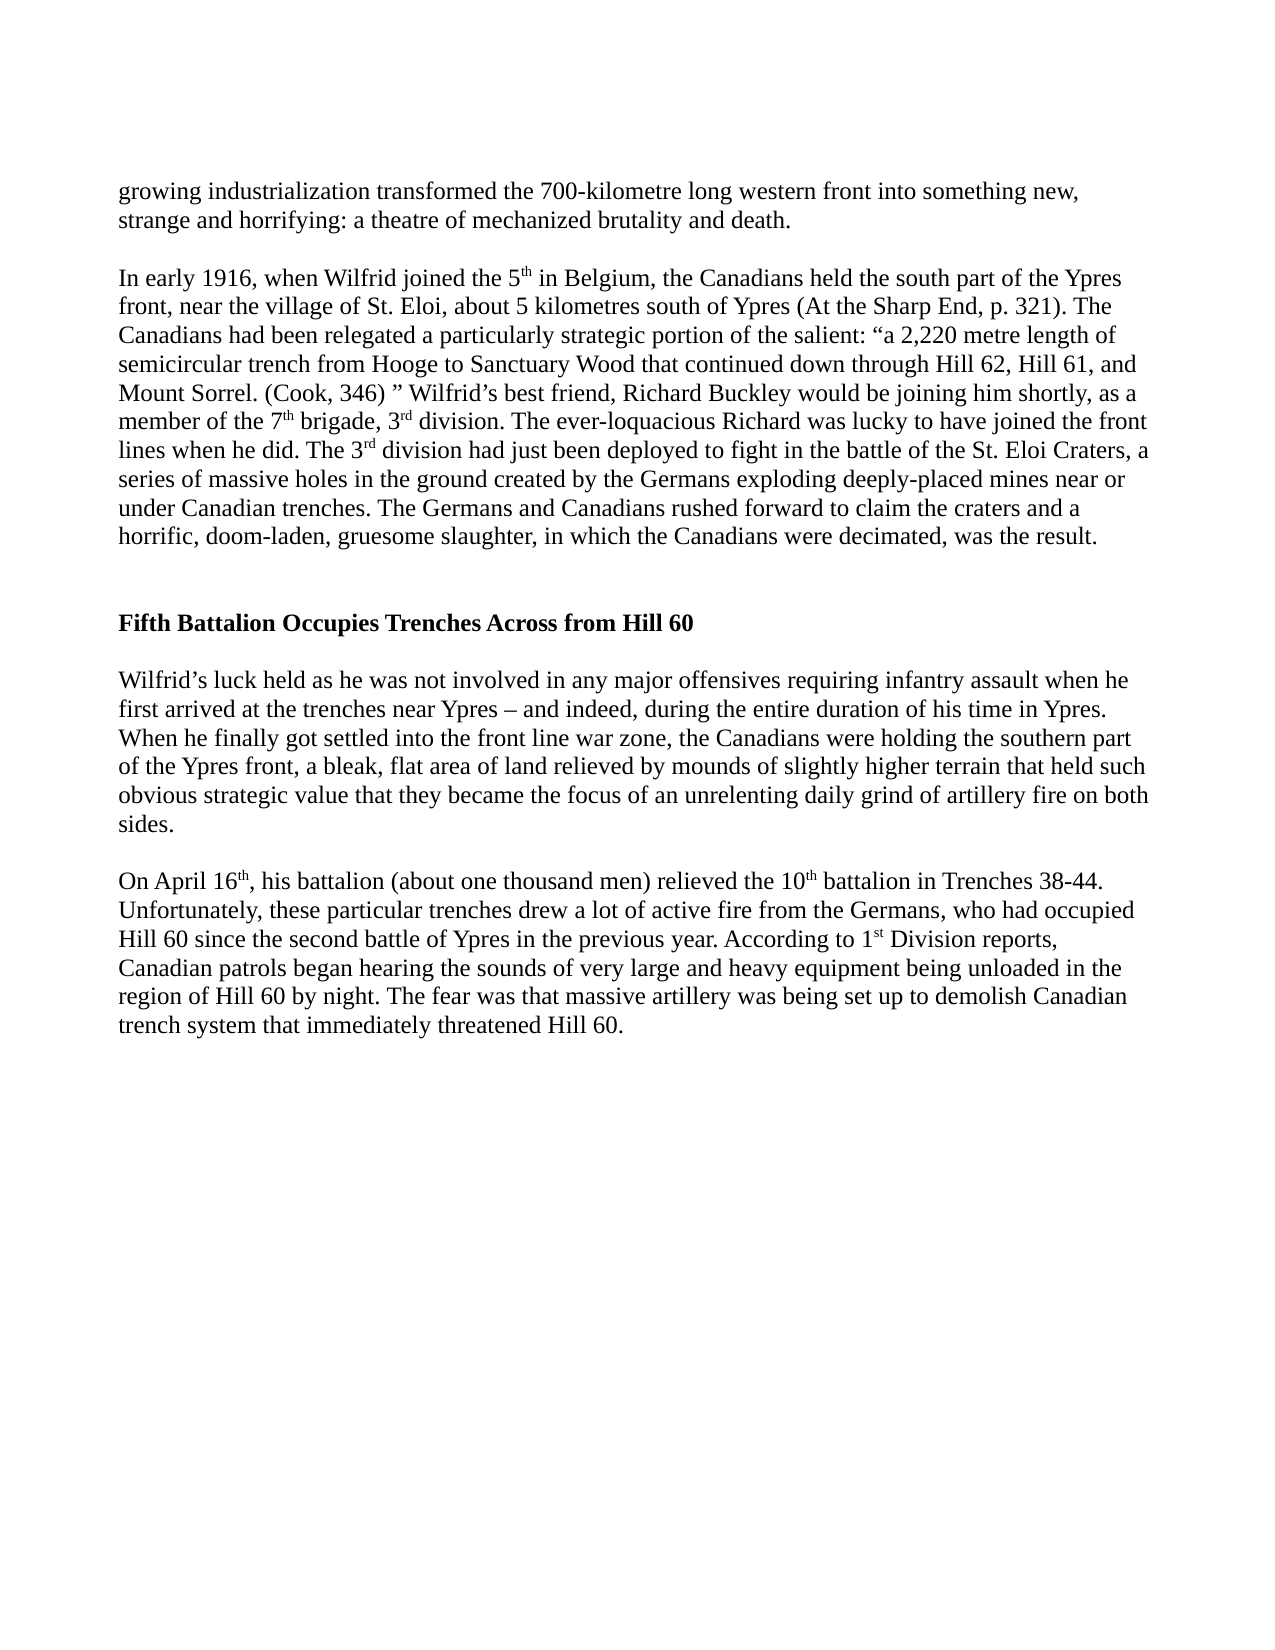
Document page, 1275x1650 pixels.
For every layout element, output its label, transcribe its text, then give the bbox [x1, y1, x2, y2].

text On April 16th, his battalion (about one thousand men) relieved the 10th battalion in Trenches 38-44. Unfortunately, these particular trenches drew a lot of active fire from the Germans, who had occupied Hill 60 since the second battle of Ypres in the previous year. According to 1st Division reports, Canadian patrols began hearing the sounds of very large and heavy equipment being unloaded in the region of Hill 60 by night. The fear was that massive artillery was being set up to demolish Canadian trench system that immediately threatened Hill 60. [118, 866, 1157, 1039]
text Fifth Battalion Occupies Trenches Across from Hill 60 [118, 608, 1157, 636]
text Wilfrid’s luck held as he was not involved in any major offensives requiring infantry assault when he first arrived at the trenches near Ypres – and indeed, during the entire duration of his time in Ypres. When he finally got settled into the front line war zone, the Canadians were holding the southern part of the Ypres front, a bleak, flat area of land relieved by mounds of slightly higher terrain that held such obvious strategic value that they became the focus of an unrelenting daily grind of artillery fire on both sides. [118, 665, 1157, 838]
text growing industrialization transformed the 700-kilometre long western front into something new, strange and horrifying: a theatre of mechanized brutality and death. [118, 176, 1157, 234]
text In early 1916, when Wilfrid joined the 5th in Belgium, the Canadians held the south part of the Ypres front, near the village of St. Eloi, about 5 kilometres south of Ypres (At the Sharp End, p. 321). The Canadians had been relegated a particularly strategic portion of the salient: “a 2,220 metre length of semicircular trench from Hooge to Sanctuary Wood that continued down through Hill 62, Hill 61, and Mount Sorrel. (Cook, 346) ” Wilfrid’s best friend, Richard Buckley would be joining him shortly, as a member of the 7th brigade, 3rd division. The ever-loquacious Richard was lucky to have joined the front lines when he did. The 3rd division had just been deployed to fight in the battle of the St. Eloi Craters, a series of massive holes in the ground created by the Germans exploding deeply-placed mines near or under Canadian trenches. The Germans and Canadians rushed forward to claim the craters and a horrific, doom-laden, gruesome slaughter, in which the Canadians were decimated, was the result. [118, 263, 1157, 550]
